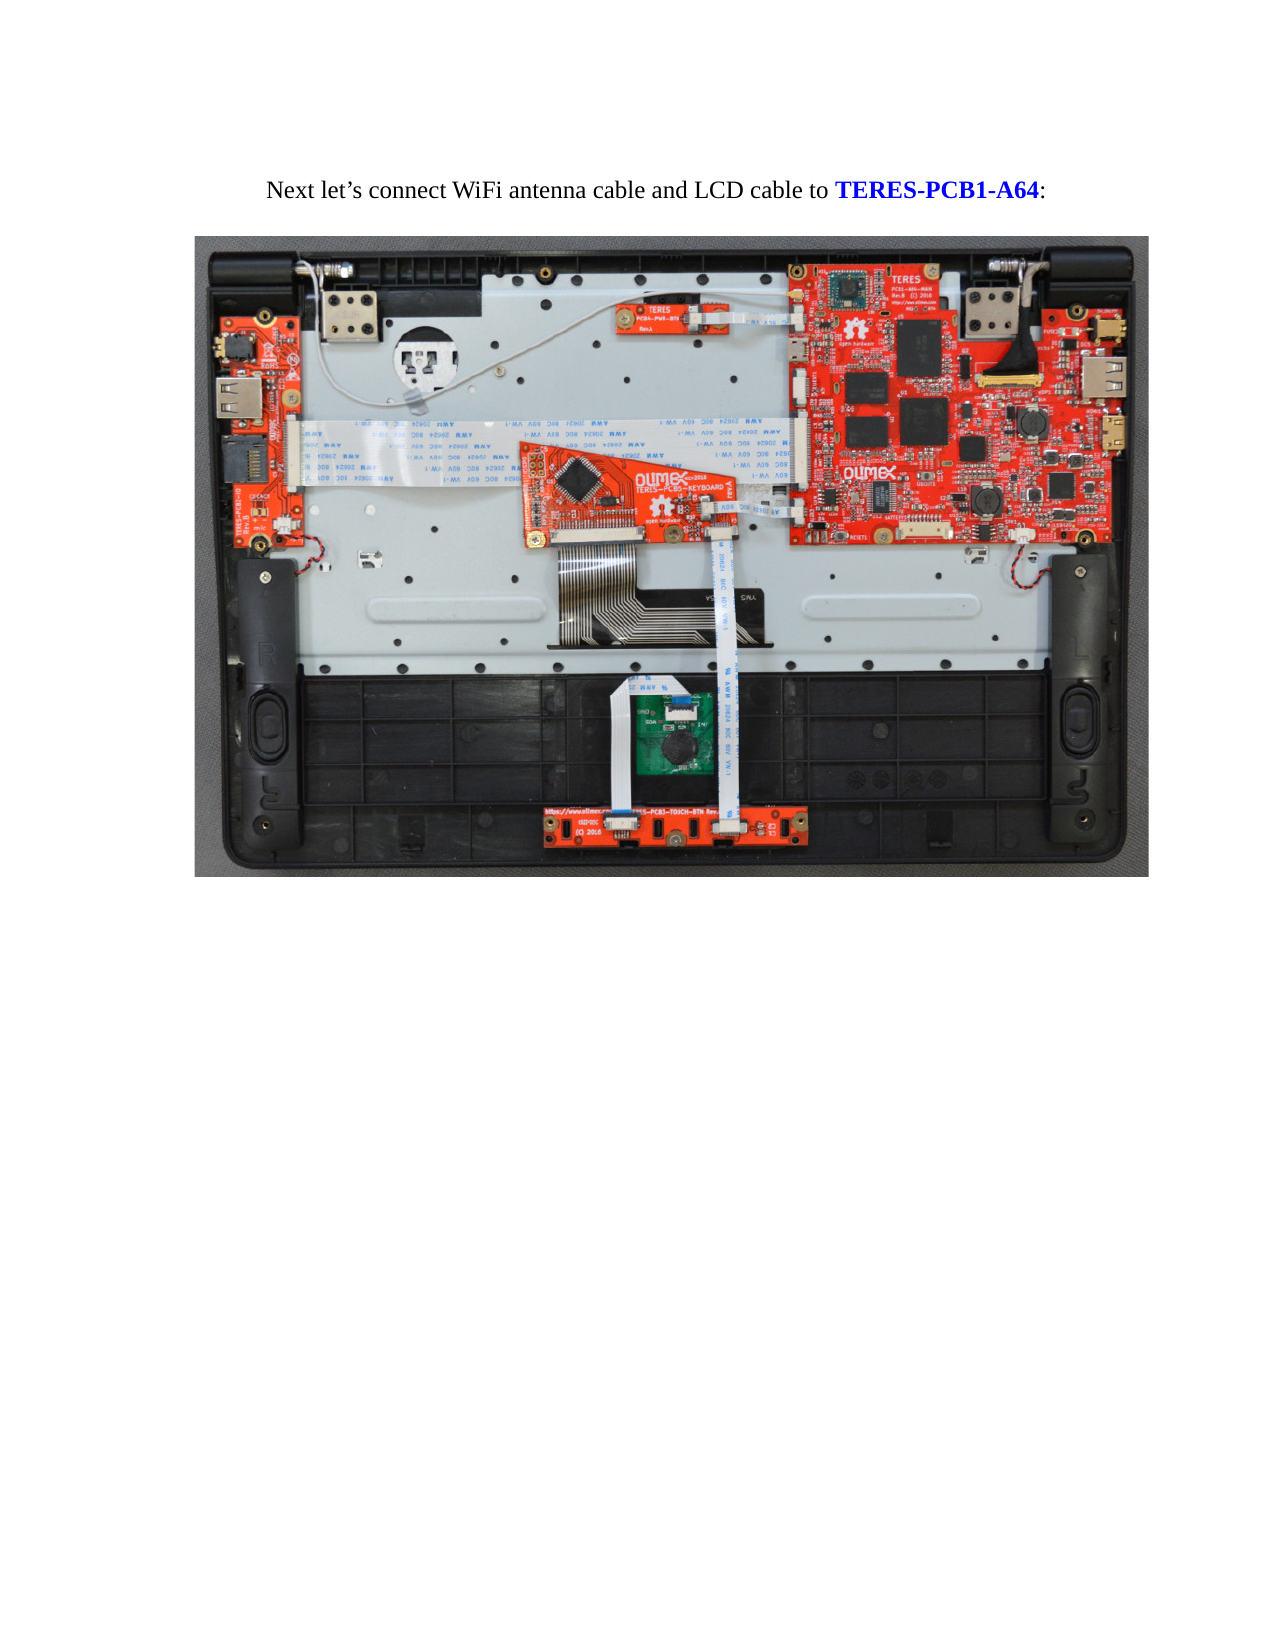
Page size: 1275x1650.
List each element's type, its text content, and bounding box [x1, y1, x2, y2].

picture [194, 236, 1149, 877]
text Next let’s connect WiFi antenna cable and LCD cable to TERES-PCB1-A64: [118, 176, 1157, 204]
